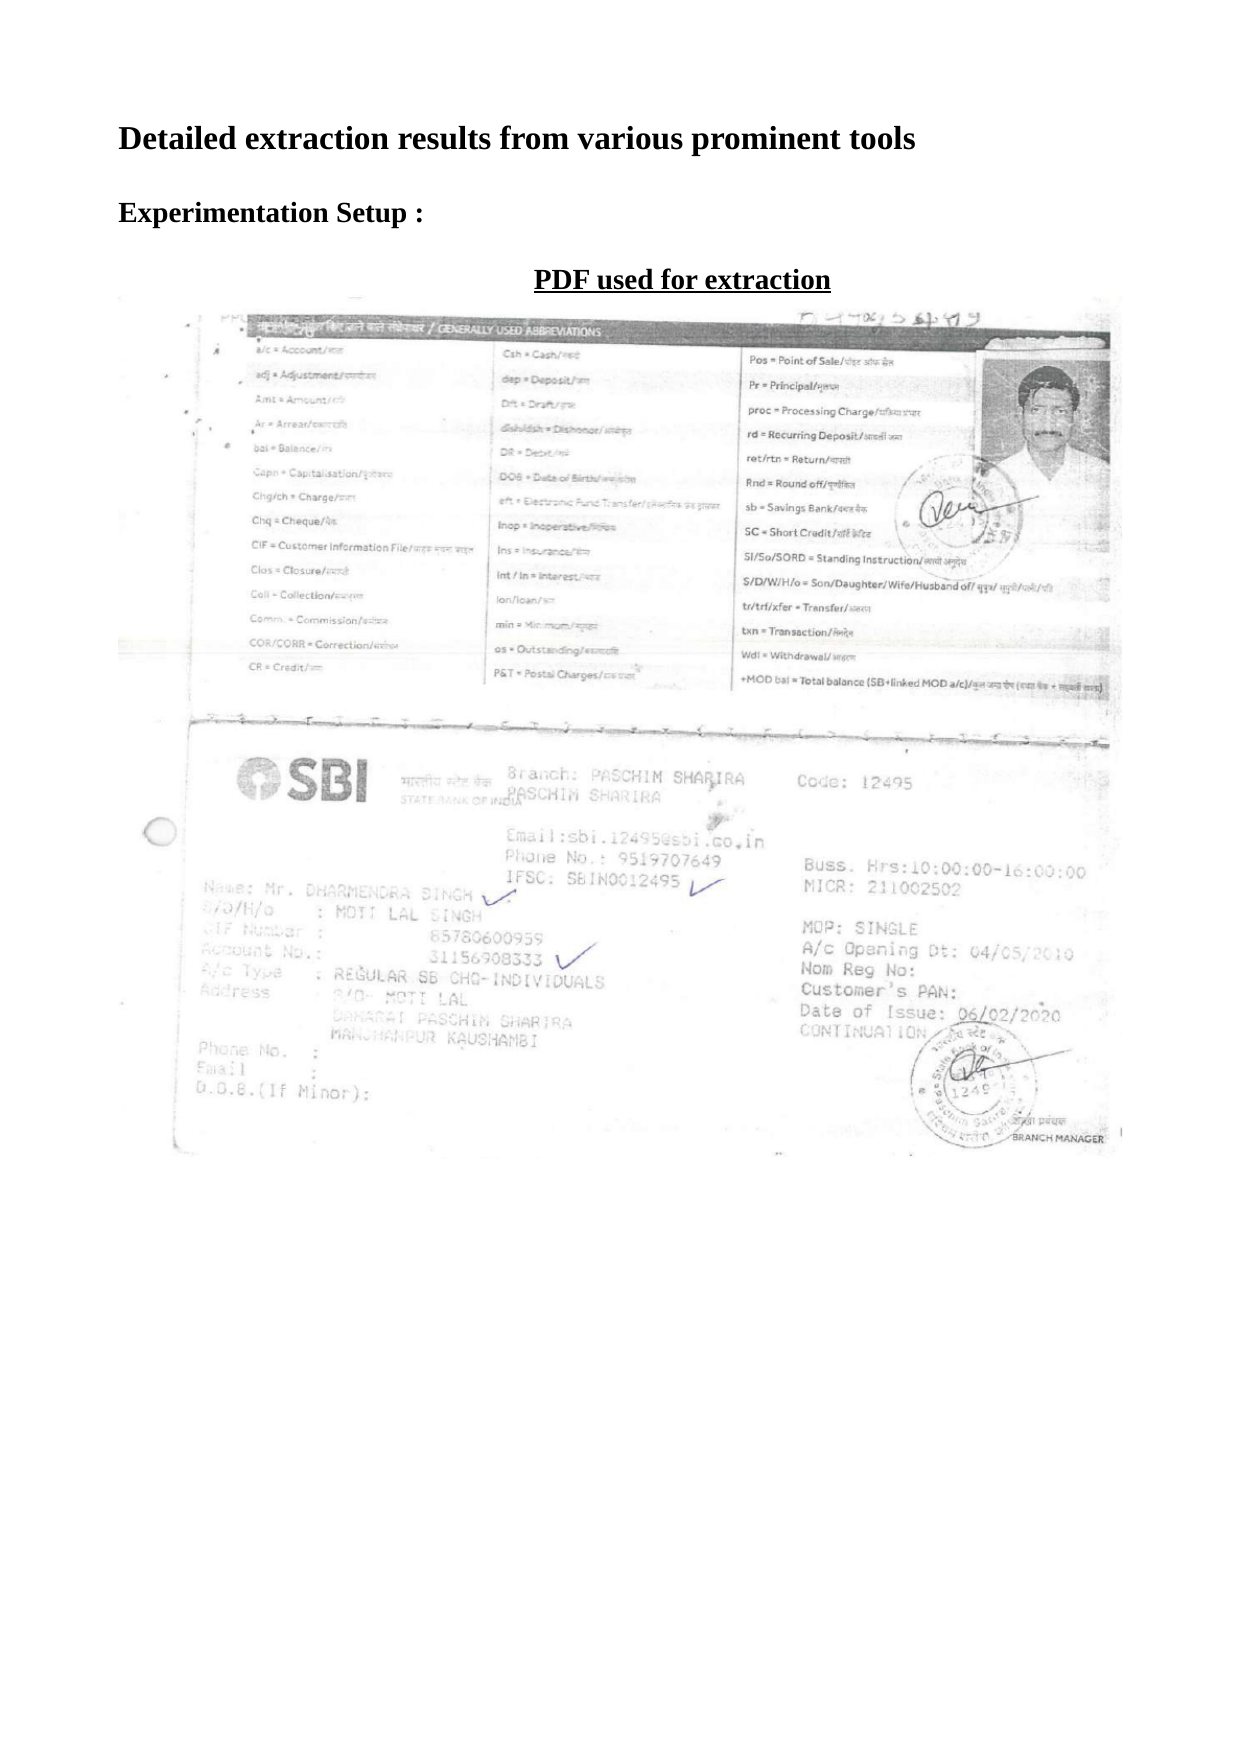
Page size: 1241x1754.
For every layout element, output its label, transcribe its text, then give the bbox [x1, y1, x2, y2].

text Experimentation Setup : [118, 195, 1122, 228]
text PDF used for extraction [118, 262, 1122, 295]
text Detailed extraction results from various prominent tools [118, 118, 1122, 156]
picture [118, 295, 1123, 1159]
